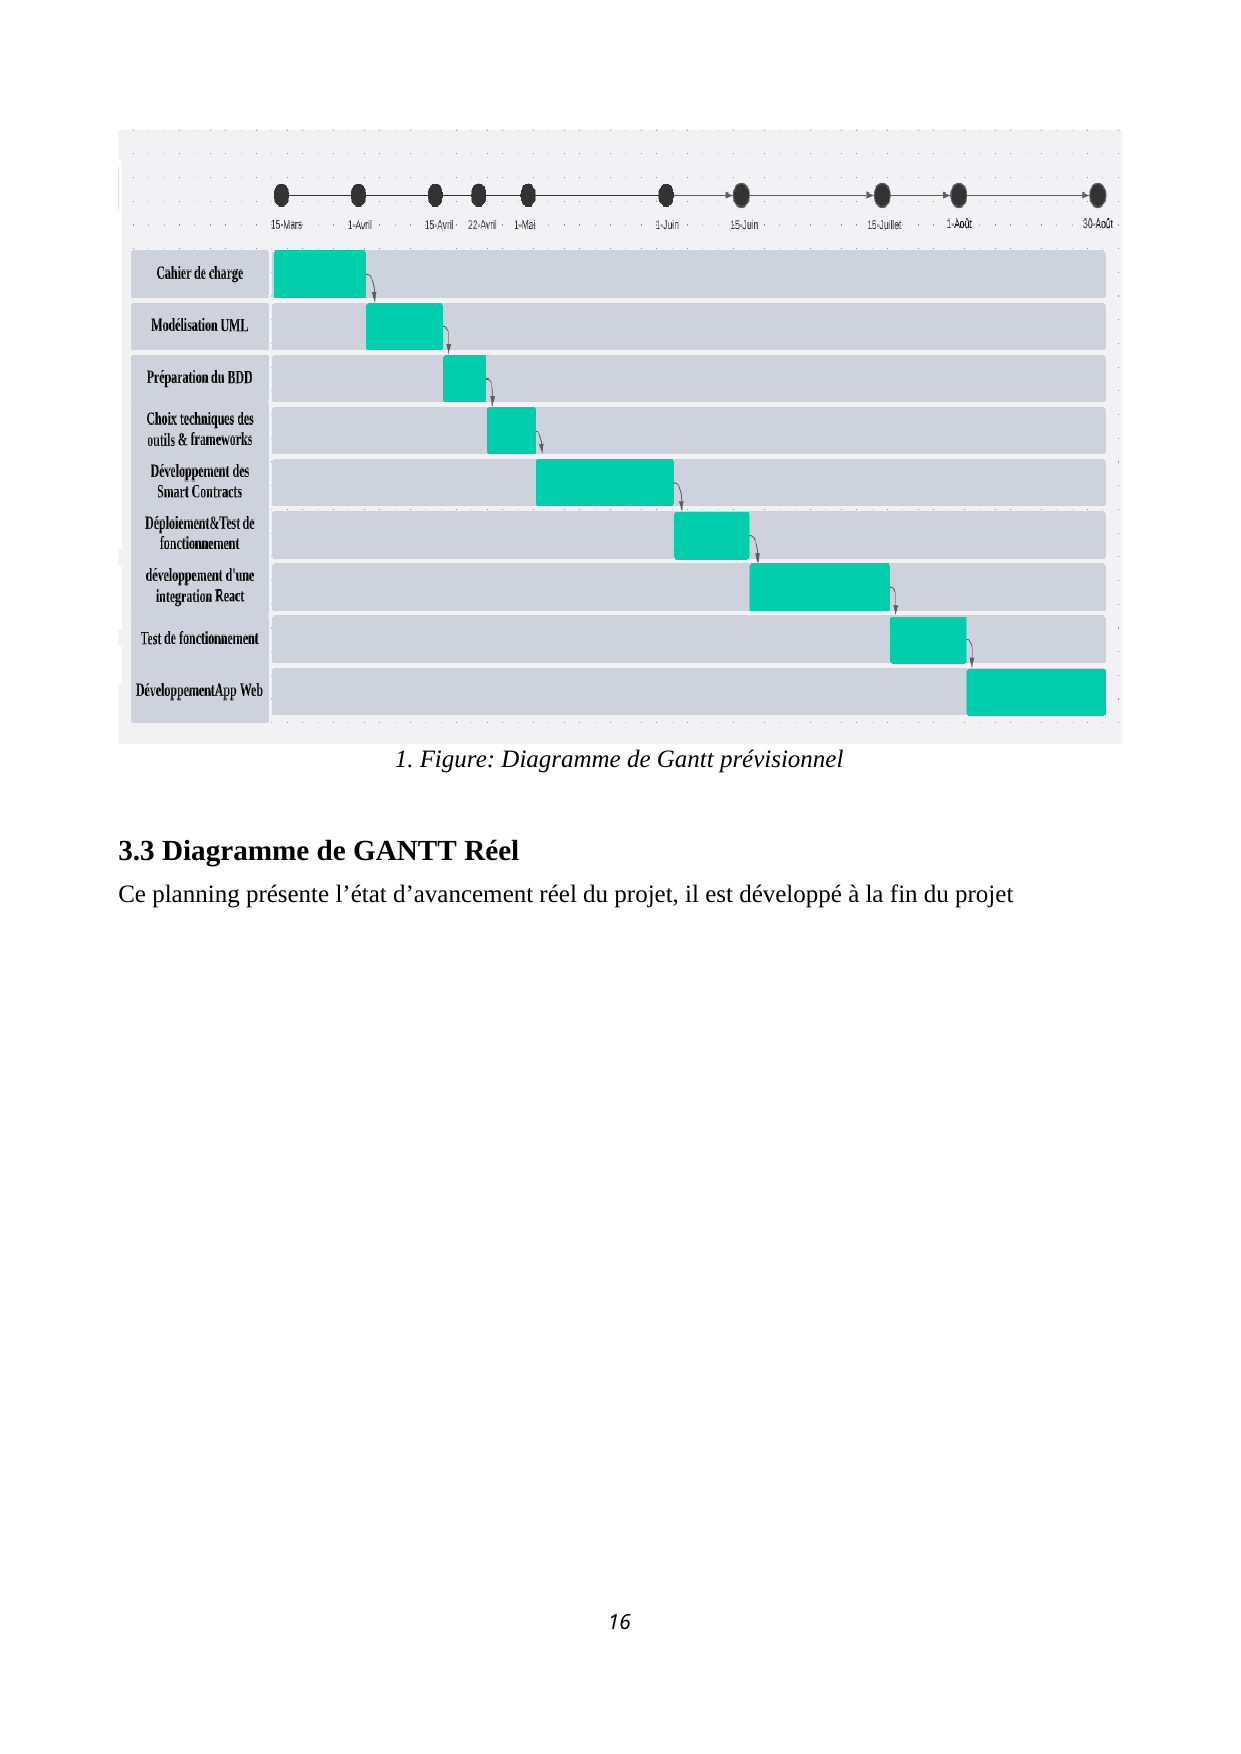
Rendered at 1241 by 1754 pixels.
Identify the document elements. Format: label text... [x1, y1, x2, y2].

text Ce planning présente l’état d’avancement réel du projet, il est développé à la fin du projet [118, 879, 1122, 908]
picture [118, 130, 1123, 744]
text 1. Figure: Diagramme de Gantt prévisionnel [118, 744, 1122, 773]
subtitle 3.3 Diagramme de GANTT Réel [118, 833, 1122, 867]
